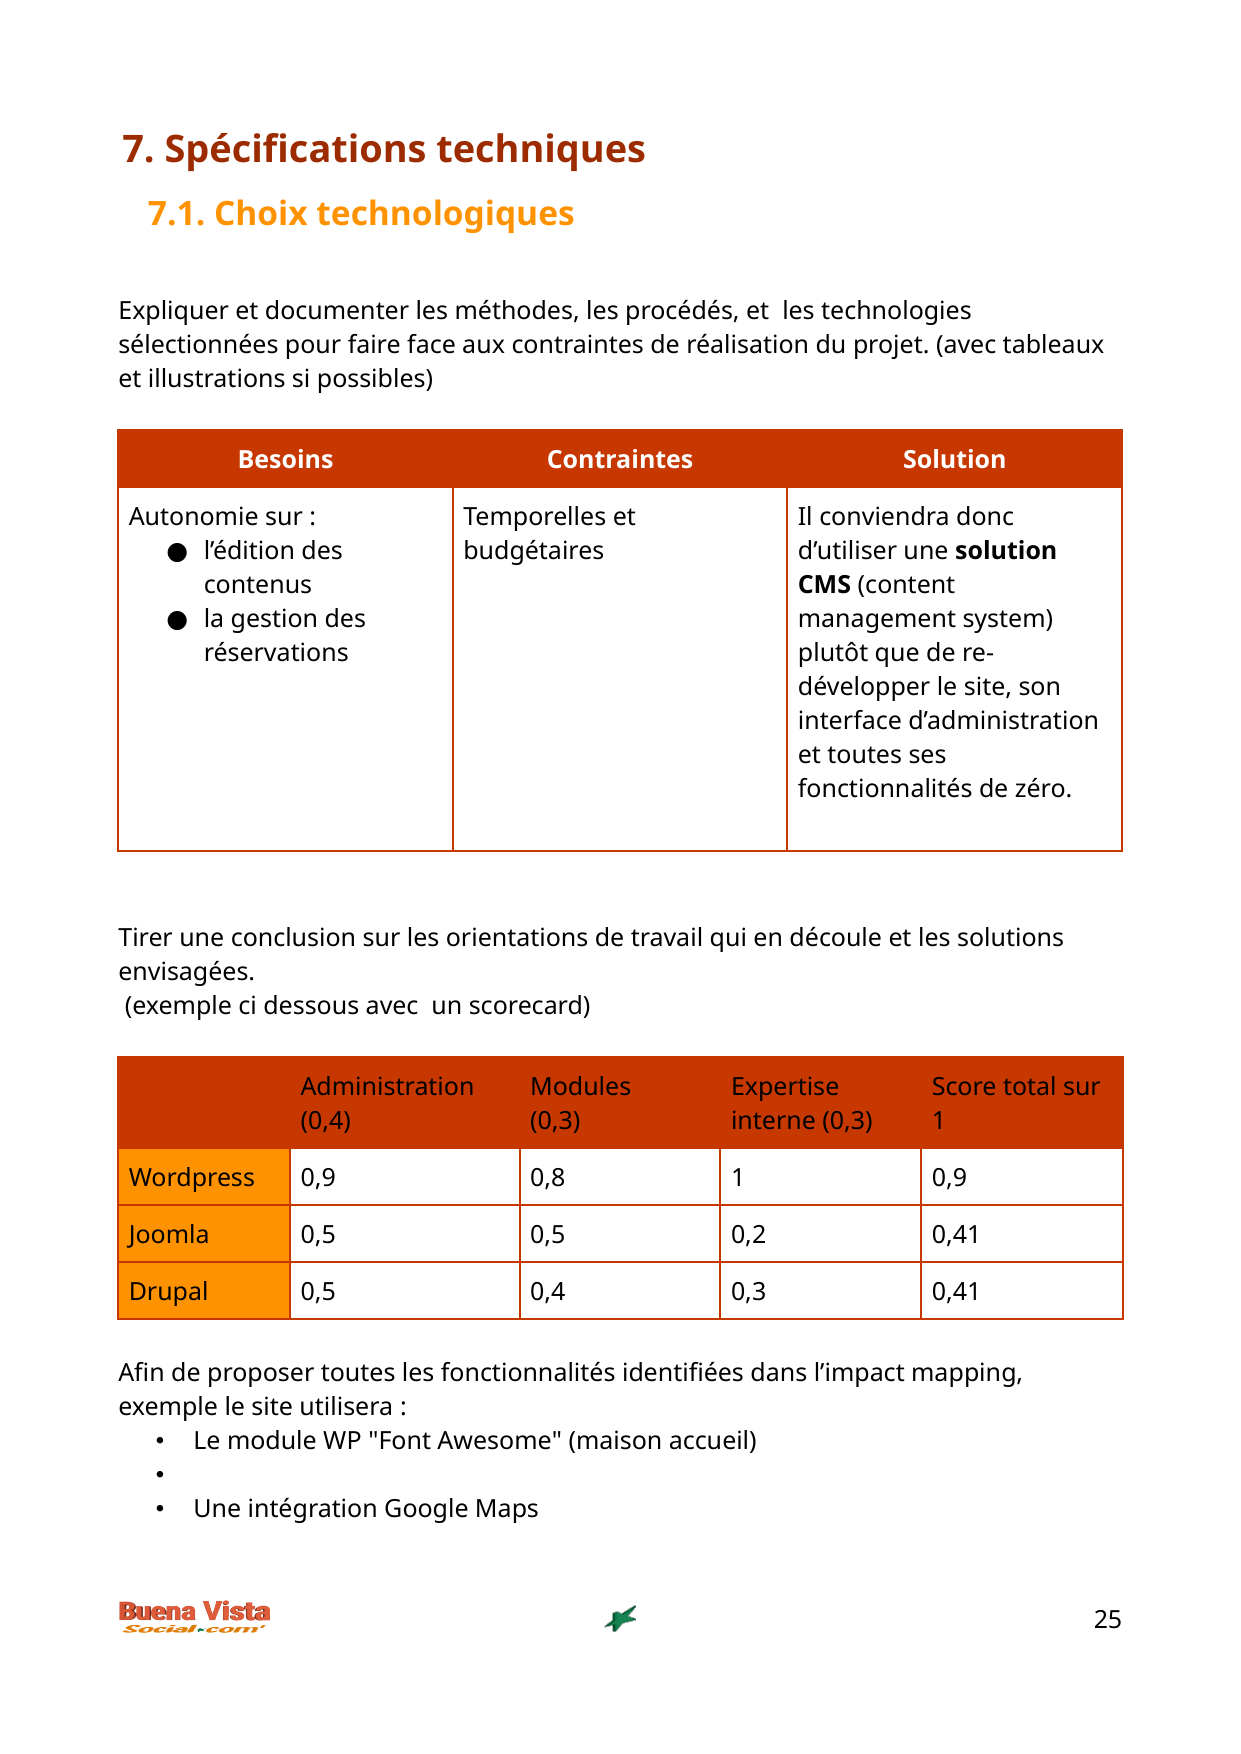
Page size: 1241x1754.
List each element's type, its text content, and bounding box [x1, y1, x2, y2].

list Une intégration Google Maps [156, 1490, 1122, 1524]
table_cell Il conviendra donc d’utiliser une solution CMS (content management system) plutôt que de re-développer le site, son interface d’administration et toutes ses fonctionnalités de zéro. [788, 488, 1121, 849]
picture [604, 1603, 636, 1636]
table_header Score total sur 1 [922, 1058, 1122, 1147]
table_cell 0,5 [521, 1206, 719, 1261]
subtitle 7.1. Choix technologiques [148, 189, 1122, 235]
text Tirer une conclusion sur les orientations de travail qui en découle et les solutions envisagées. [118, 920, 1122, 988]
table_cell Temporelles et budgétaires [454, 488, 786, 849]
text Afin de proposer toutes les fonctionnalités identifiées dans l’impact mapping, exemple le site utilisera : [118, 1354, 1122, 1422]
table_header Modules (0,3) [521, 1058, 719, 1147]
table_cell Wordpress [119, 1149, 289, 1204]
table_header Administration (0,4) [291, 1058, 519, 1147]
table_cell 0,5 [291, 1206, 519, 1261]
table_header Solution [788, 431, 1121, 486]
table_cell 0,3 [721, 1263, 920, 1318]
picture [118, 1600, 271, 1637]
table_cell 0,8 [521, 1149, 719, 1204]
text (exemple ci dessous avec un scorecard) [118, 988, 1122, 1022]
table_header Besoins [119, 431, 452, 486]
table_cell 0,5 [291, 1263, 519, 1318]
table_header Contraintes [454, 431, 786, 486]
subtitle 7. Spécifications techniques [119, 119, 1121, 177]
text Expliquer et documenter les méthodes, les procédés, et les technologies sélectionnées pour faire face aux contraintes de réalisation du projet. (avec tableaux et illustrations si possibles) [118, 293, 1122, 395]
list Le module WP "Font Awesome" (maison accueil) [156, 1422, 1122, 1456]
table_cell Autonomie sur : l’édition des contenus la gestion des réservations [119, 488, 452, 849]
table_cell 0,9 [291, 1149, 519, 1204]
table_cell Joomla [119, 1206, 289, 1261]
table_cell 0,41 [922, 1206, 1122, 1261]
table_cell 0,2 [721, 1206, 920, 1261]
table_cell 0,4 [521, 1263, 719, 1318]
table_cell 0,9 [922, 1149, 1122, 1204]
table_header [119, 1058, 289, 1147]
table_cell 0,41 [922, 1263, 1122, 1318]
table_cell 1 [721, 1149, 920, 1204]
table_cell Drupal [119, 1263, 289, 1318]
table_header Expertise interne (0,3) [721, 1058, 920, 1147]
